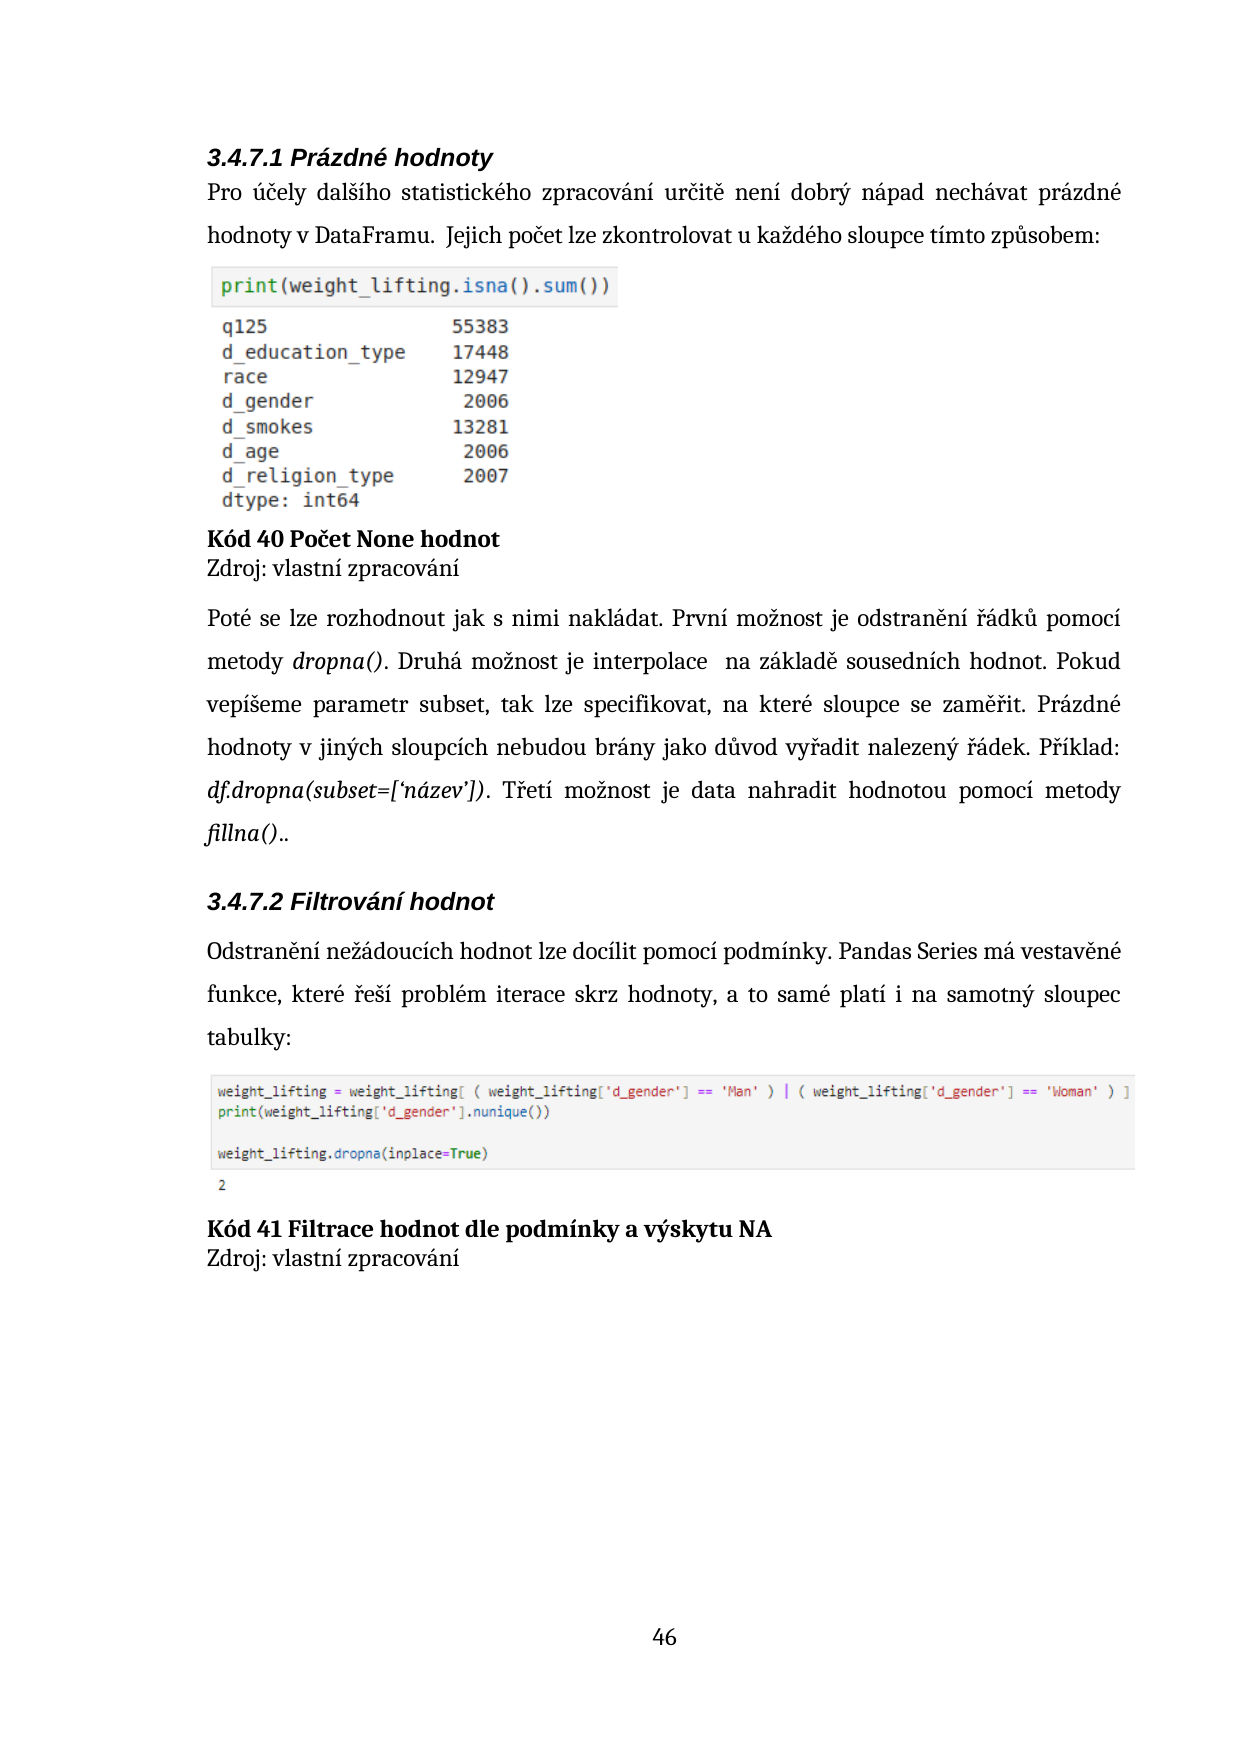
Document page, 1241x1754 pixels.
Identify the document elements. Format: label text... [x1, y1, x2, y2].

title Kód 40 Počet None hodnot [207, 525, 1122, 554]
title Kód 41 Filtrace hodnot dle podmínky a výskytu NA [207, 1215, 1122, 1244]
picture [206, 1066, 1136, 1194]
subtitle 3.4.7.1 Prázdné hodnoty [207, 143, 1122, 172]
text Zdroj: vlastní zpracování [207, 1244, 1122, 1272]
text Zdroj: vlastní zpracování [207, 554, 1122, 583]
text Poté se lze rozhodnout jak s nimi nakládat. První možnost je odstranění řádků pomocí metody dropna(). Druhá možnost je interpolace na základě sousedních hodnot. Pokud vepíšeme parametr subset, tak lze specifikovat, na které sloupce se zaměřit. Prázdné hodnoty v jiných sloupcích nebudou brány jako důvod vyřadit nalezený řádek. Příklad: df.dropna(subset=[‘název’]). Třetí možnost je data nahradit hodnotou pomocí metody fillna().. [207, 604, 1122, 848]
subtitle 3.4.7.2 Filtrování hodnot [207, 887, 1122, 916]
text Odstranění nežádoucích hodnot lze docílit pomocí podmínky. Pandas Series má vestavěné funkce, které řeší problém iterace skrz hodnoty, a to samé platí i na samotný sloupec tabulky: [207, 937, 1122, 1052]
picture [206, 264, 618, 526]
text Pro účely dalšího statistického zpracování určitě není dobrý nápad nechávat prázdné hodnoty v DataFramu. Jejich počet lze zkontrolovat u každého sloupce tímto způsobem: [207, 178, 1122, 250]
